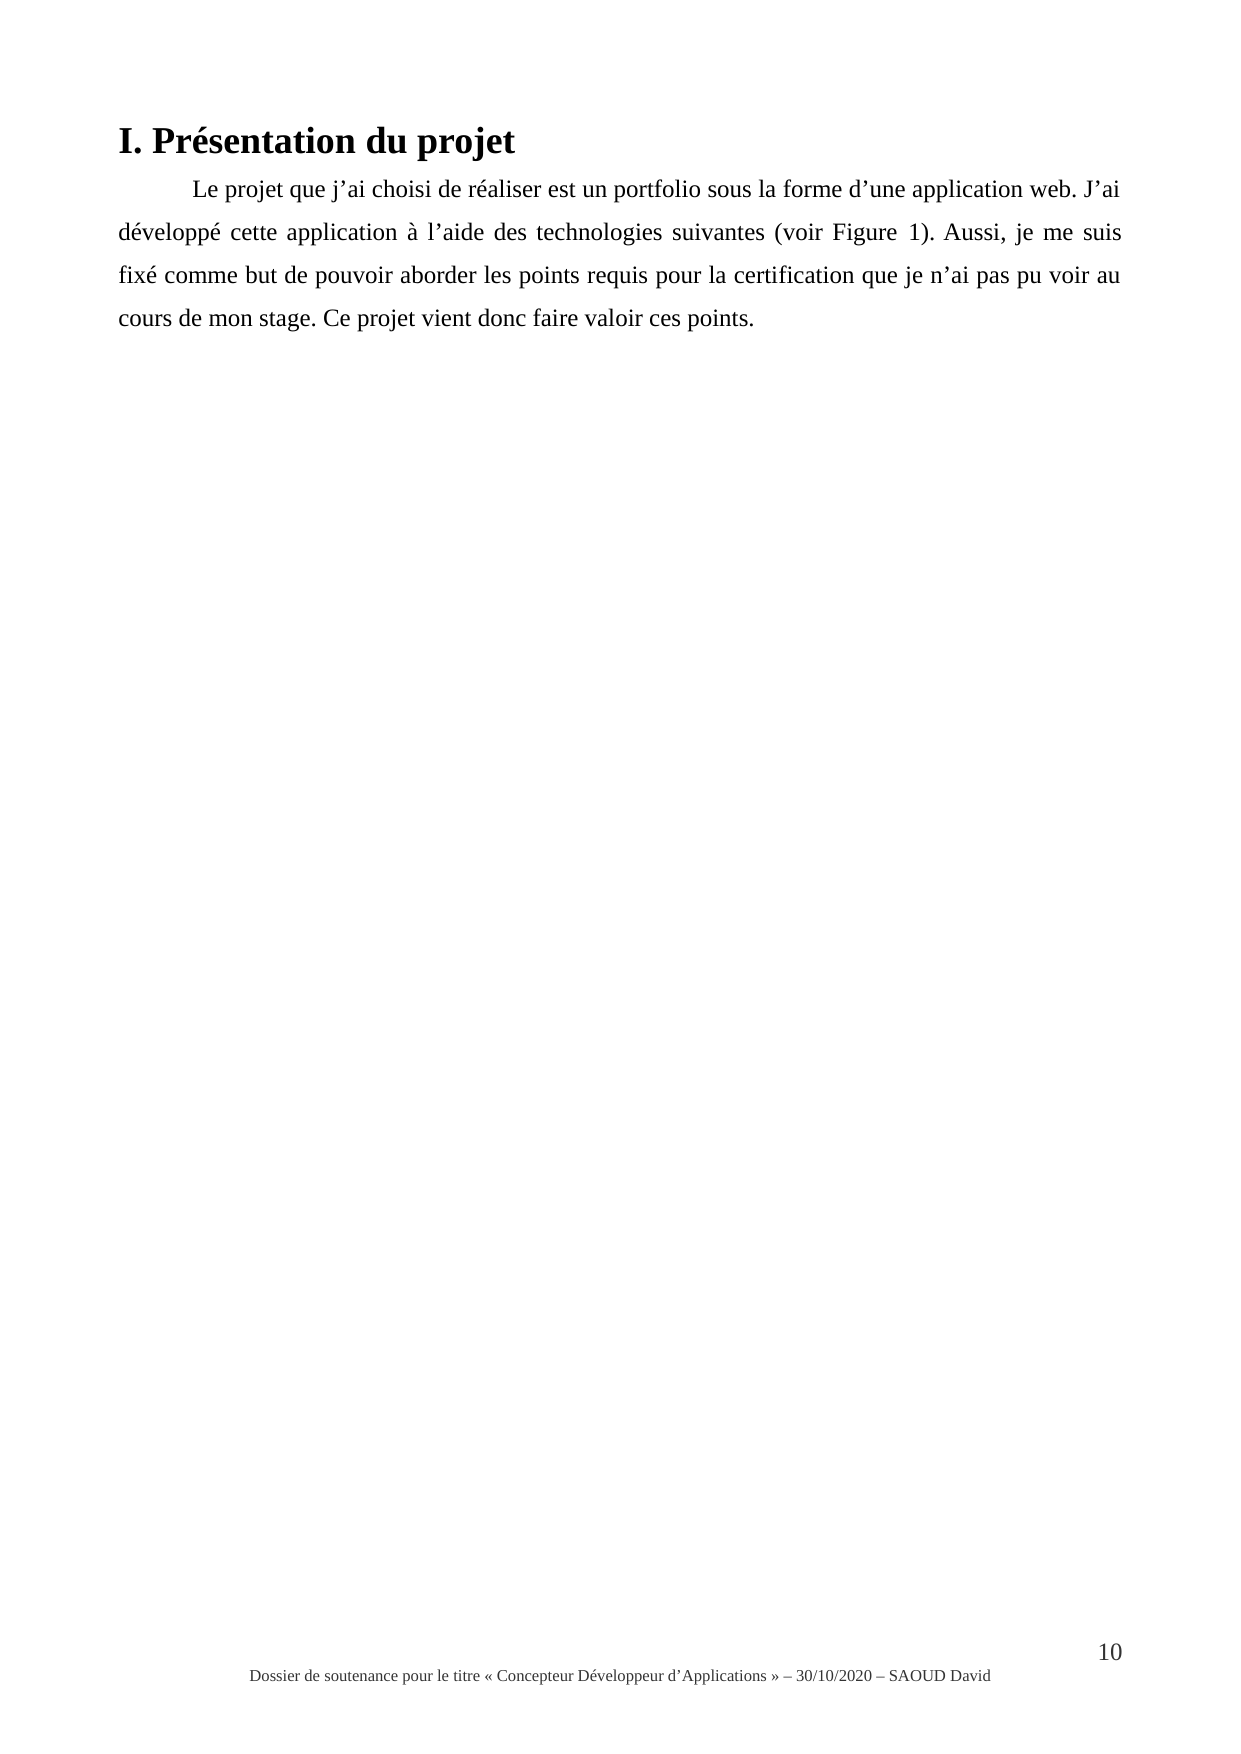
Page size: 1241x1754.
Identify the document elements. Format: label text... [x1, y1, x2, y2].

text Le projet que j’ai choisi de réaliser est un portfolio sous la forme d’une application web. J’ai développé cette application à l’aide des technologies suivantes (voir Figure 1). Aussi, je me suis fixé comme but de pouvoir aborder les points requis pour la certification que je n’ai pas pu voir au cours de mon stage. Ce projet vient donc faire valoir ces points. [118, 174, 1122, 332]
subtitle I. Présentation du projet [118, 118, 1122, 162]
